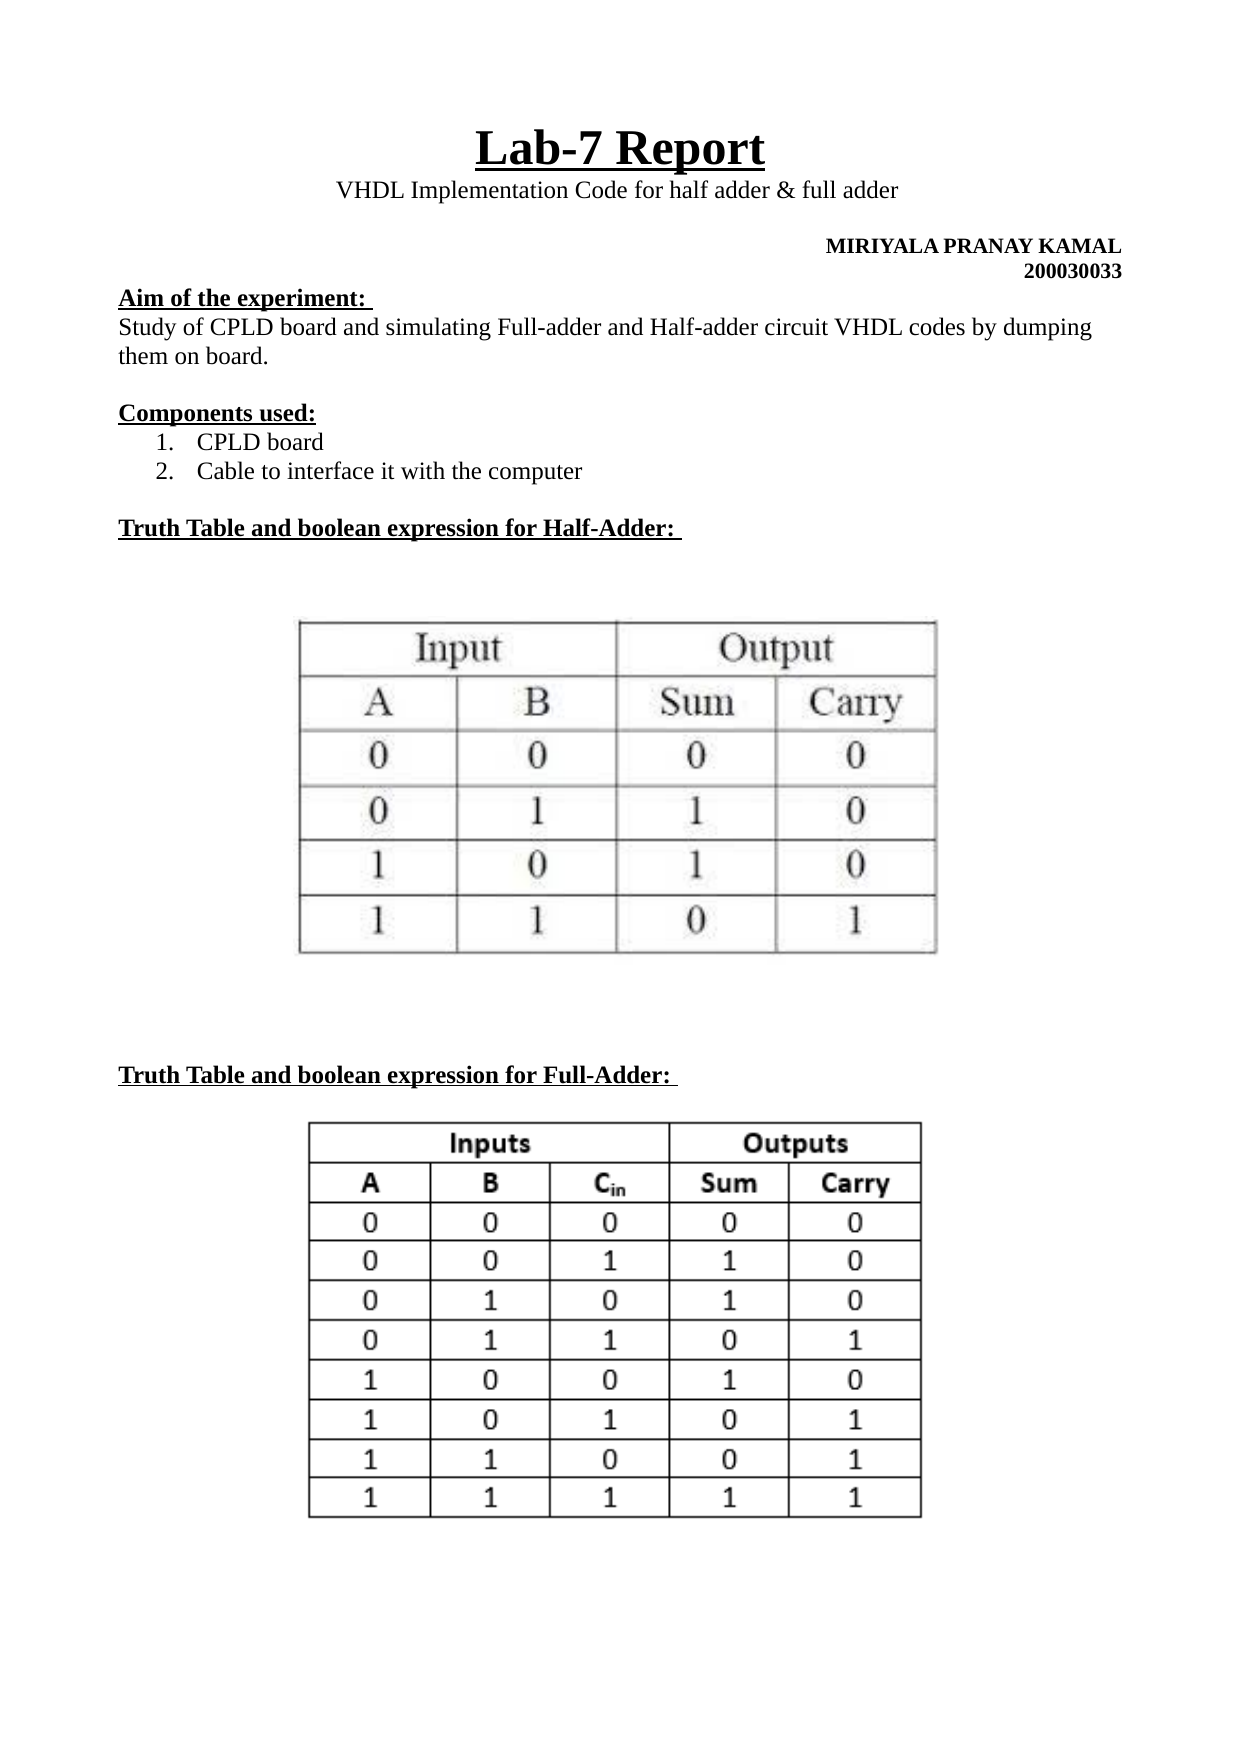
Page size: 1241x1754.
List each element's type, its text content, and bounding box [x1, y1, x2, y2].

picture [293, 616, 947, 965]
text Components used: [118, 398, 1122, 427]
text 200030033 [266, 258, 1122, 283]
text Lab-7 Report [118, 118, 1122, 176]
text Study of CPLD board and simulating Full-adder and Half-adder circuit VHDL codes by dumping them on board. [118, 312, 1122, 370]
text Aim of the experiment: [118, 283, 1122, 312]
list Cable to interface it with the computer [155, 456, 1122, 485]
text VHDL Implementation Code for half adder & full adder [118, 176, 1122, 204]
text Truth Table and boolean expression for Half-Adder: [118, 513, 1122, 542]
text MIRIYALA PRANAY KAMAL [118, 233, 1122, 258]
list CPLD board [155, 427, 1122, 456]
text Truth Table and boolean expression for Full-Adder: [118, 1060, 1122, 1088]
picture [296, 1117, 944, 1540]
